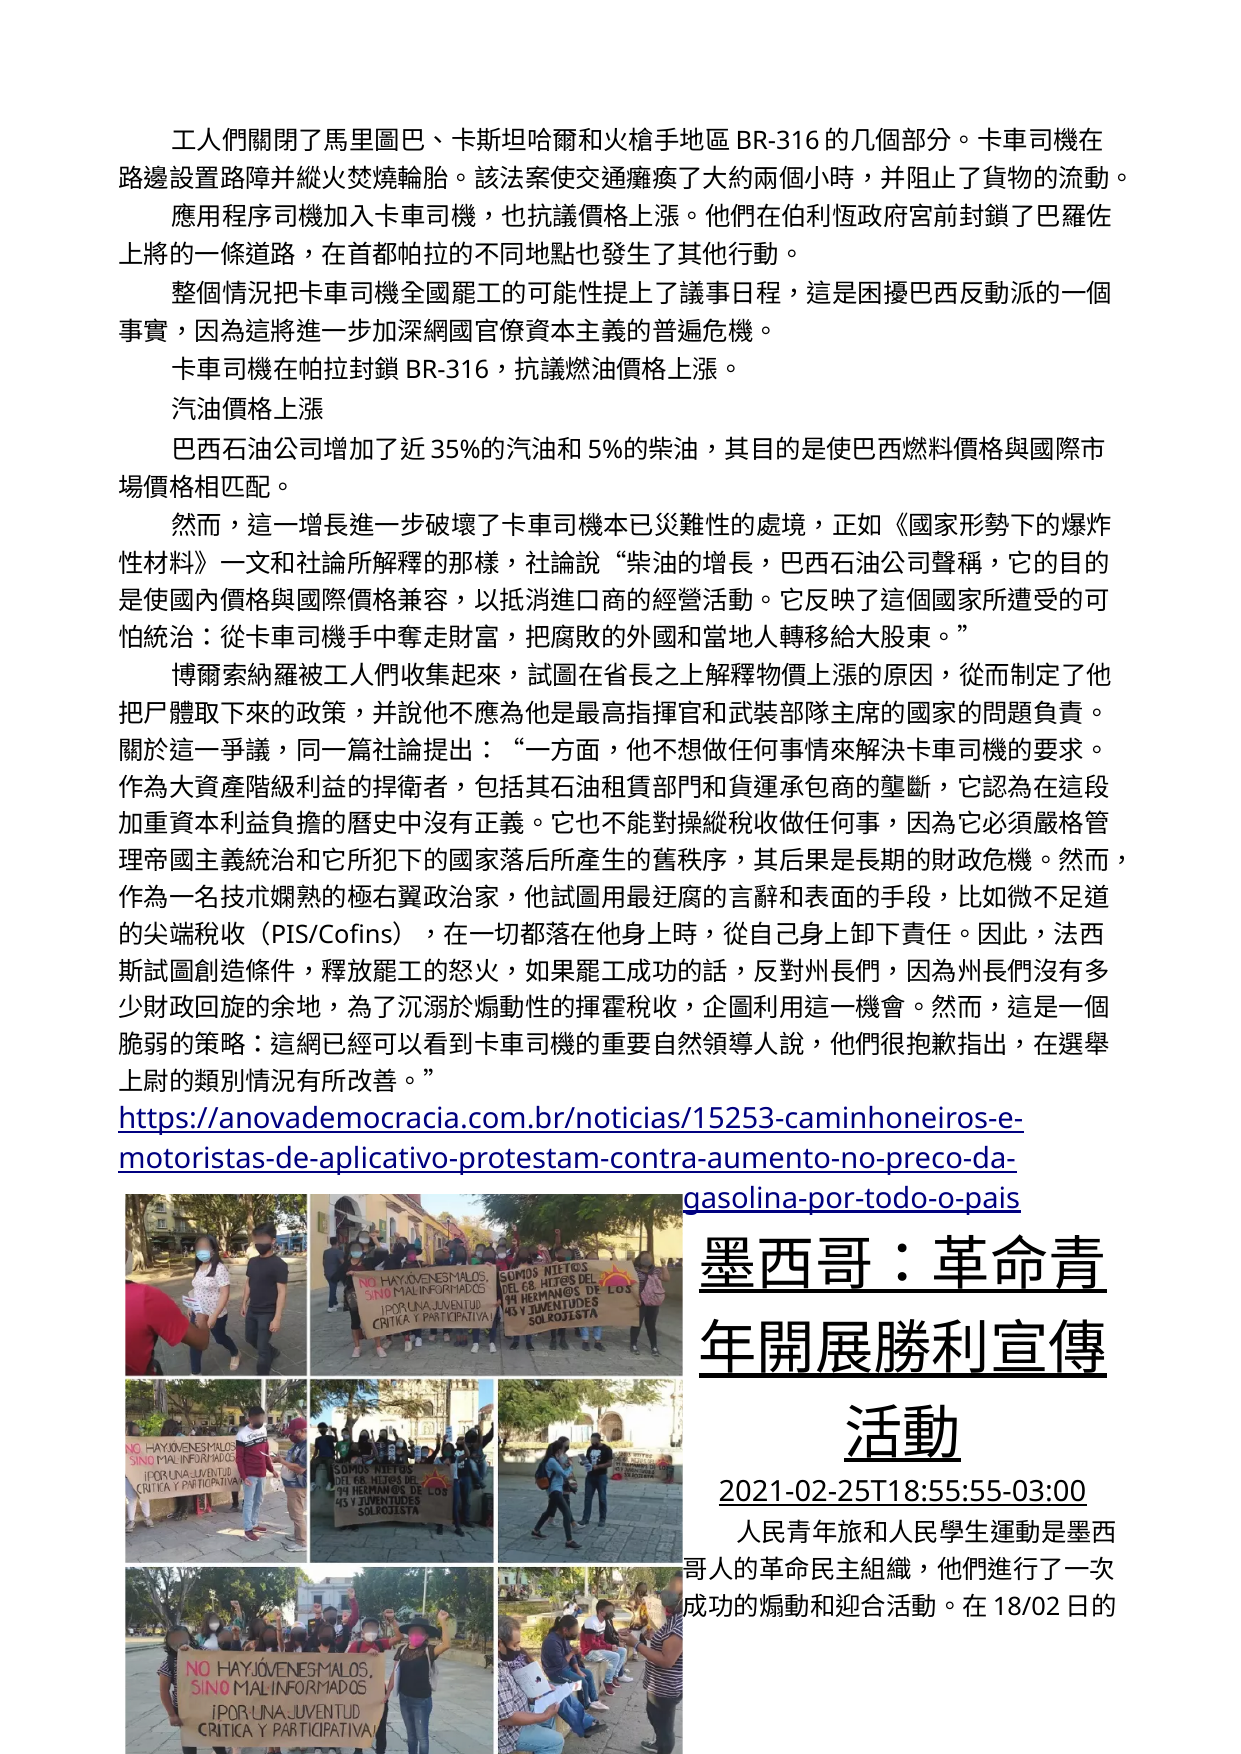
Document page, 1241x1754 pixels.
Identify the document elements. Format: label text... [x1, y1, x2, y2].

text [118, 1217, 125, 1470]
text 人民青年旅和人民學生運動是墨西哥人的革命民主組織，他們進行了一次成功的煽動和迎合活動。在18/02日的 [683, 1510, 1122, 1623]
text 巴西石油公司增加了近35%的汽油和5%的柴油，其目的是使巴西燃料價格與國際市場價格相匹配。 [118, 427, 1122, 503]
text 整個情況把卡車司機全國罷工的可能性提上了議事日程，這是困擾巴西反動派的一個事實，因為這將進一步加深網國官僚資本主義的普遍危機。 [118, 271, 1122, 347]
text 應用程序司機加入卡車司機，也抗議價格上漲。他們在伯利恆政府宮前封鎖了巴羅佐上將的一條道路，在首都帕拉的不同地點也發生了其他行動。 [118, 194, 1122, 271]
text https://anovademocracia.com.br/noticias/15253-caminhoneiros-e-motoristas-de-aplicativo-protestam-contra-aumento-no-preco-da-gasolina-por-todo-o-pais [118, 1098, 1122, 1217]
text 卡車司機在帕拉封鎖BR-316，抗議燃油價格上漲。 [118, 347, 1122, 387]
text 博爾索納羅被工人們收集起來，試圖在省長之上解釋物價上漲的原因，從而制定了他把尸體取下來的政策，并說他不應為他是最高指揮官和武裝部隊主席的國家的問題負責。 [118, 653, 1122, 730]
text 汽油價格上漲 [118, 387, 1122, 427]
text 然而，這一增長進一步破壞了卡車司機本已災難性的處境，正如《國家形勢下的爆炸性材料》一文和社論所解釋的那樣，社論說“柴油的增長，巴西石油公司聲稱，它的目的是使國內價格與國際價格兼容，以抵消進口商的經營活動。它反映了這個國家所遭受的可怕統治：從卡車司機手中奪走財富，把腐敗的外國和當地人轉移給大股東。” [118, 503, 1122, 653]
text 墨西哥：革命青年開展勝利宣傳活動 [683, 1217, 1122, 1470]
text 工人們關閉了馬里圖巴、卡斯坦哈爾和火槍手地區BR-316的几個部分。卡車司機在路邊設置路障并縱火焚燒輪胎。該法案使交通癱瘓了大約兩個小時，并阻止了貨物的流動。 [118, 118, 1122, 194]
picture [125, 1194, 683, 1754]
text 關於這一爭議，同一篇社論提出：“一方面，他不想做任何事情來解決卡車司機的要求。作為大資產階級利益的捍衛者，包括其石油租賃部門和貨運承包商的壟斷，它認為在這段加重資本利益負擔的曆史中沒有正義。它也不能對操縱稅收做任何事，因為它必須嚴格管理帝國主義統治和它所犯下的國家落后所產生的舊秩序，其后果是長期的財政危機。然而，作為一名技朮嫻熟的極右翼政治家，他試圖用最迂腐的言辭和表面的手段，比如微不足道的尖端稅收（PIS/Cofins），在一切都落在他身上時，從自己身上卸下責任。因此，法西斯試圖創造條件，釋放罷工的怒火，如果罷工成功的話，反對州長們，因為州長們沒有多少財政回旋的余地，為了沉溺於煽動性的揮霍稅收，企圖利用這一機會。然而，這是一個脆弱的策略：這網已經可以看到卡車司機的重要自然領導人說，他們很抱歉指出，在選舉上尉的類別情況有所改善。” [118, 730, 1122, 1098]
text 2021-02-25T18:55:55-03:00 [683, 1470, 1122, 1510]
